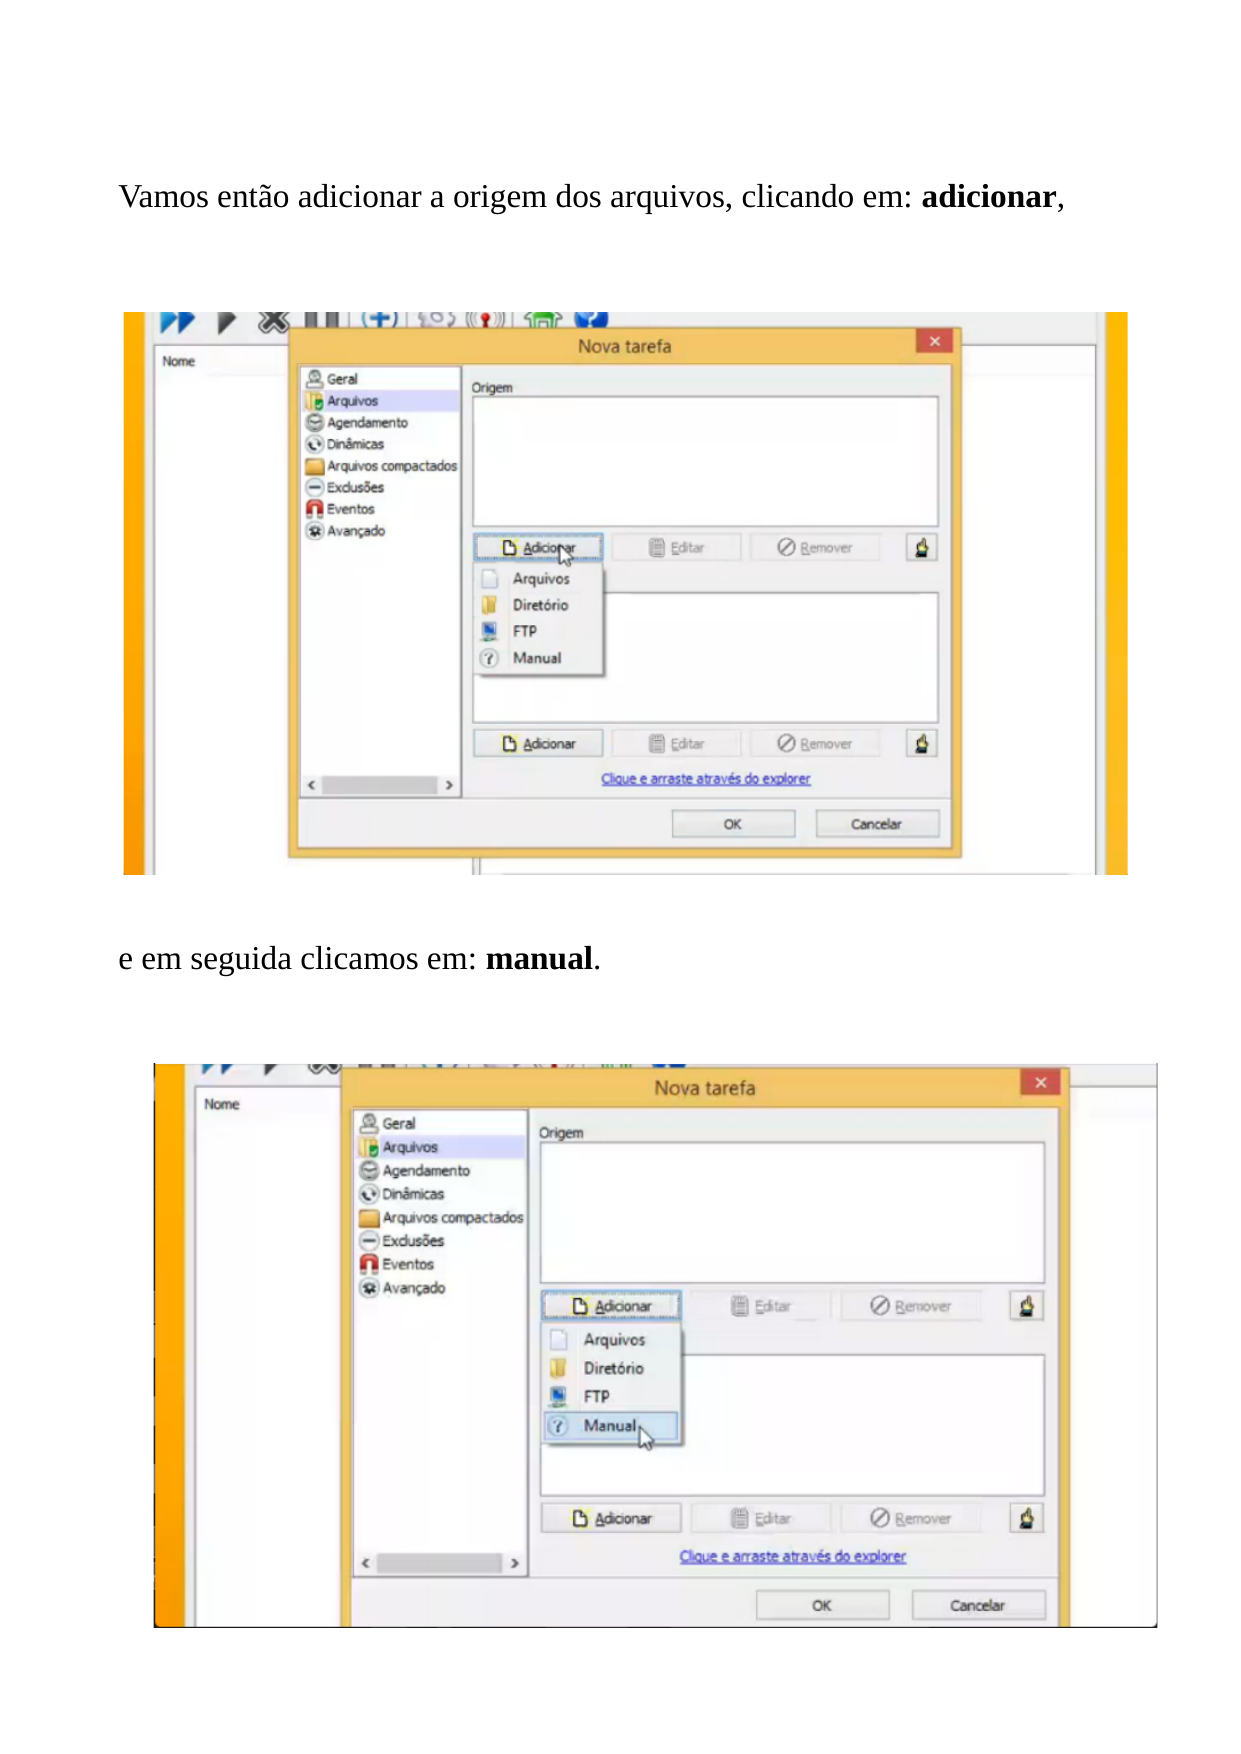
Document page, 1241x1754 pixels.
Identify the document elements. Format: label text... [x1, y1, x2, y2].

text e em seguida clicamos em: manual. [118, 938, 1122, 977]
picture [123, 312, 1128, 875]
picture [153, 1063, 1158, 1628]
text Vamos então adicionar a origem dos arquivos, clicando em: adicionar, [118, 177, 1122, 215]
